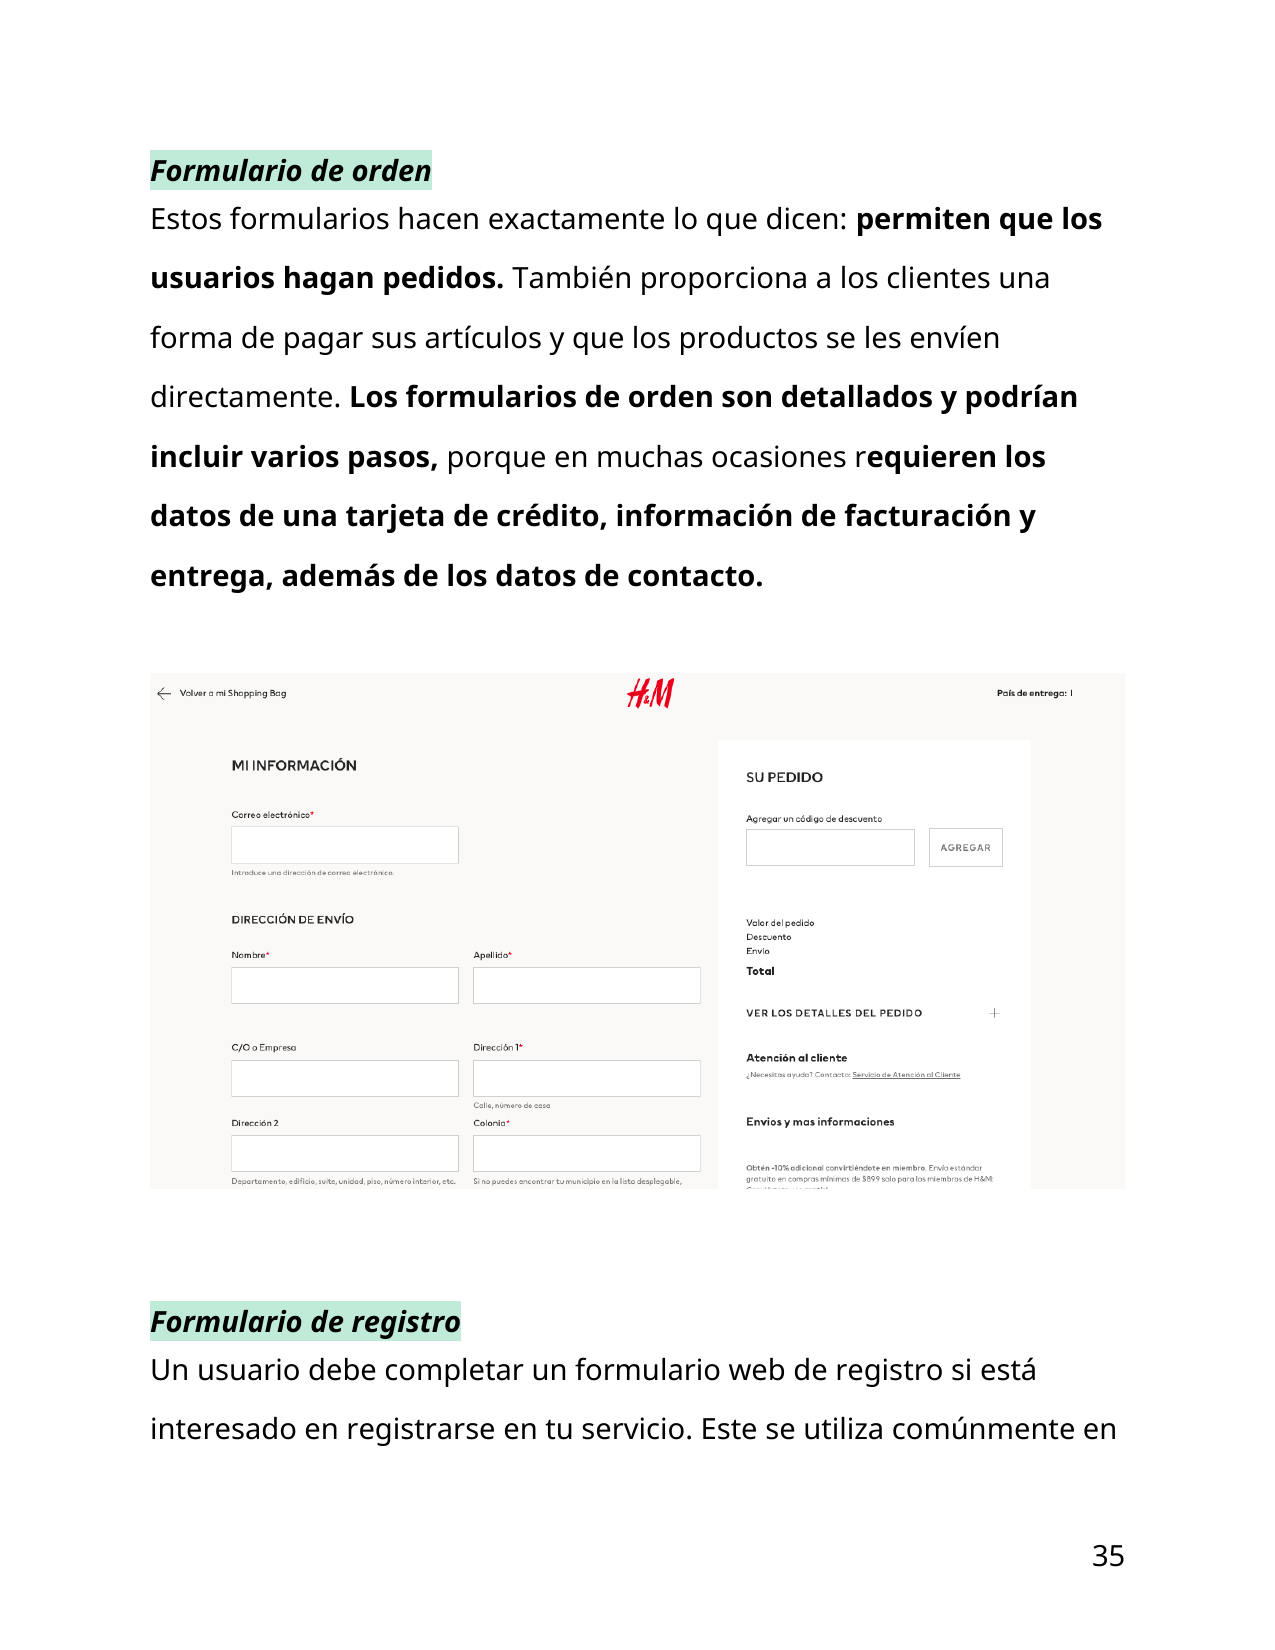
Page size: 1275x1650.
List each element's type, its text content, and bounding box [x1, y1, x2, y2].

text Un usuario debe completar un formulario web de registro si está interesado en registrarse en tu servicio. Este se utiliza comúnmente en [150, 1349, 1125, 1448]
text Estos formularios hacen exactamente lo que dicen: permiten que los usuarios hagan pedidos. También proporciona a los clientes una forma de pagar sus artículos y que los productos se les envíen directamente. Los formularios de orden son detallados y podrían incluir varios pasos, porque en muchas ocasiones requieren los datos de una tarjeta de crédito, información de facturación y entrega, además de los datos de contacto. [150, 198, 1125, 594]
subtitle Formulario de orden [432, 150, 1125, 190]
picture [150, 673, 1125, 1189]
subtitle Formulario de registro [461, 1301, 1125, 1341]
